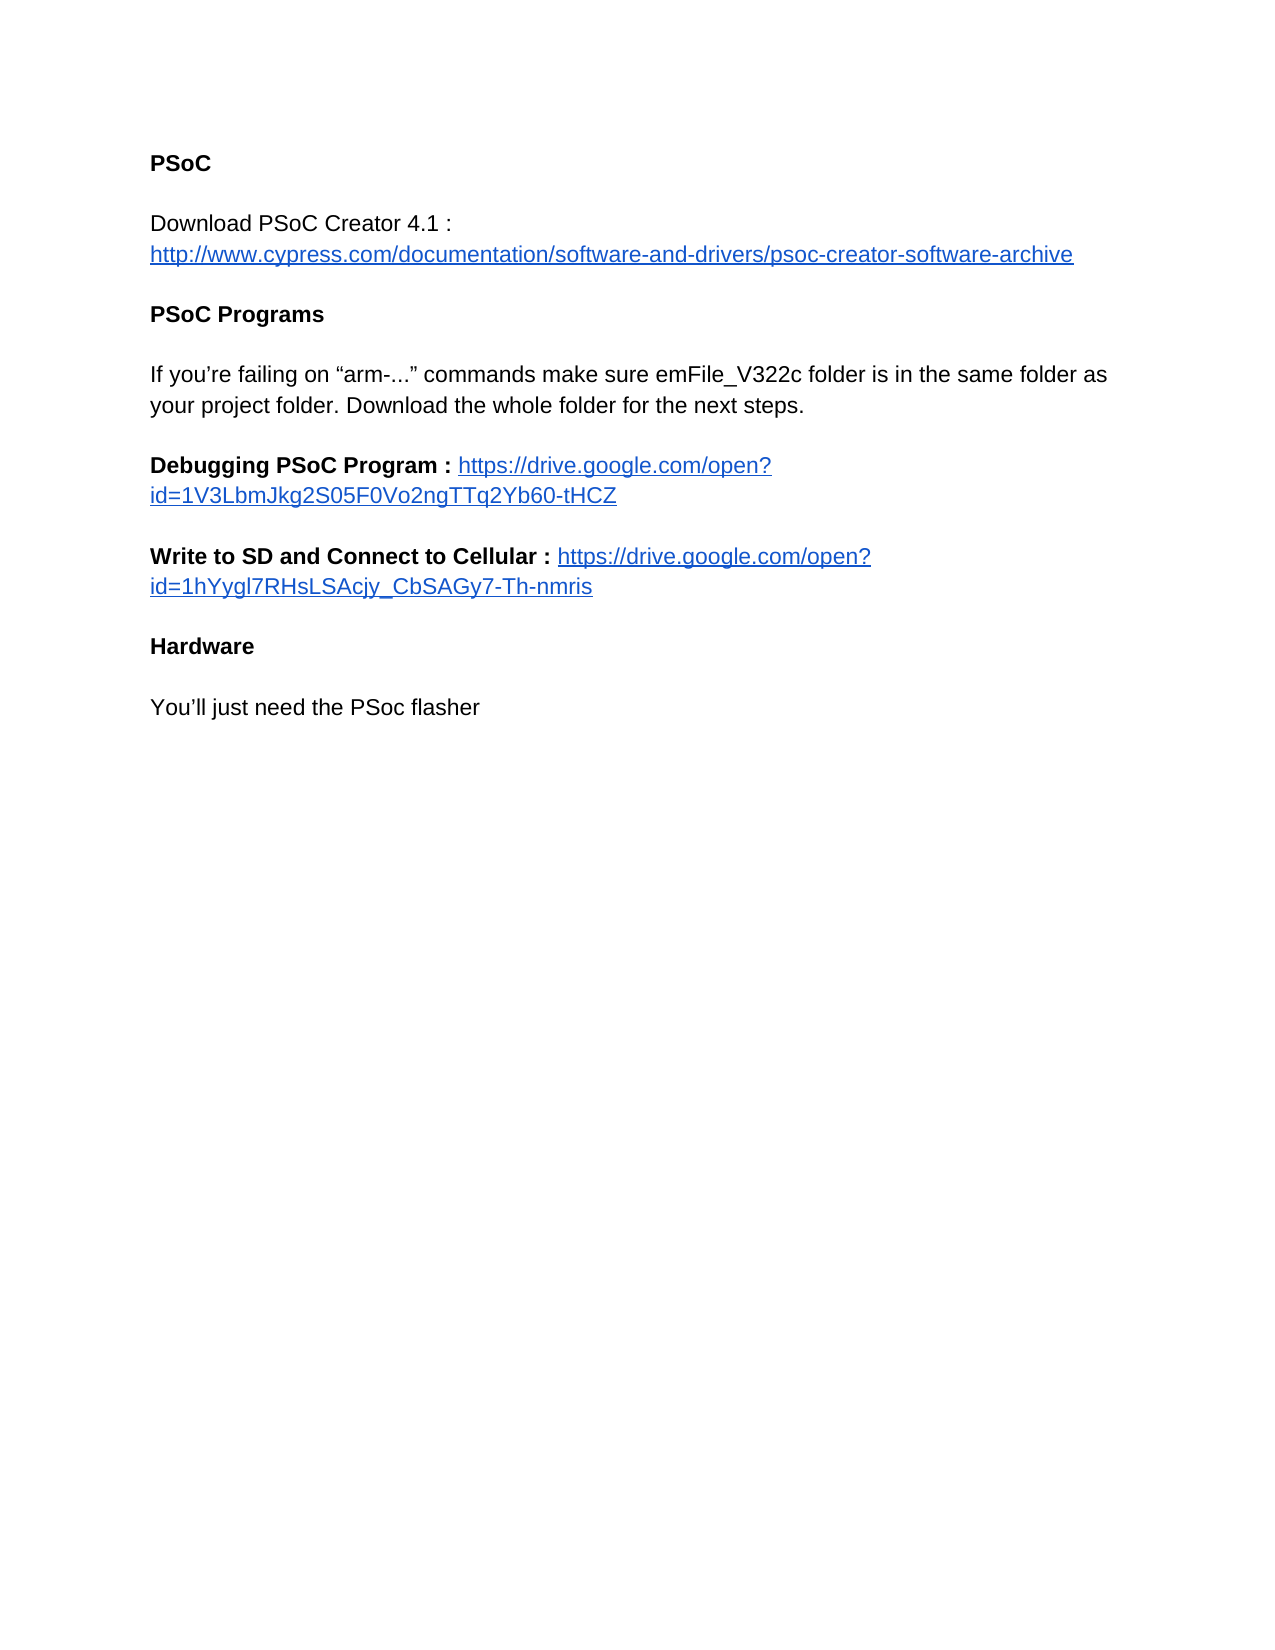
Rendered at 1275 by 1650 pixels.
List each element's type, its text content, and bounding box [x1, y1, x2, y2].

text You’ll just need the PSoc flasher [150, 694, 1125, 720]
text PSoC [150, 150, 1125, 176]
text If you’re failing on “arm-...” commands make sure emFile_V322c folder is in the same folder as your project folder. Download the whole folder for the next steps. [150, 361, 1125, 418]
text Download PSoC Creator 4.1 : http://www.cypress.com/documentation/software-and-drivers/psoc-creator-software-archive [150, 210, 1125, 267]
text Write to SD and Connect to Cellular : https://drive.google.com/open?id=1hYygl7RHsLSAcjy_CbSAGy7-Th-nmris [150, 543, 1125, 599]
text Hardware [150, 633, 1125, 660]
text PSoC Programs [150, 301, 1125, 327]
text Debugging PSoC Program : https://drive.google.com/open?id=1V3LbmJkg2S05F0Vo2ngTTq2Yb60-tHCZ [150, 452, 1125, 509]
